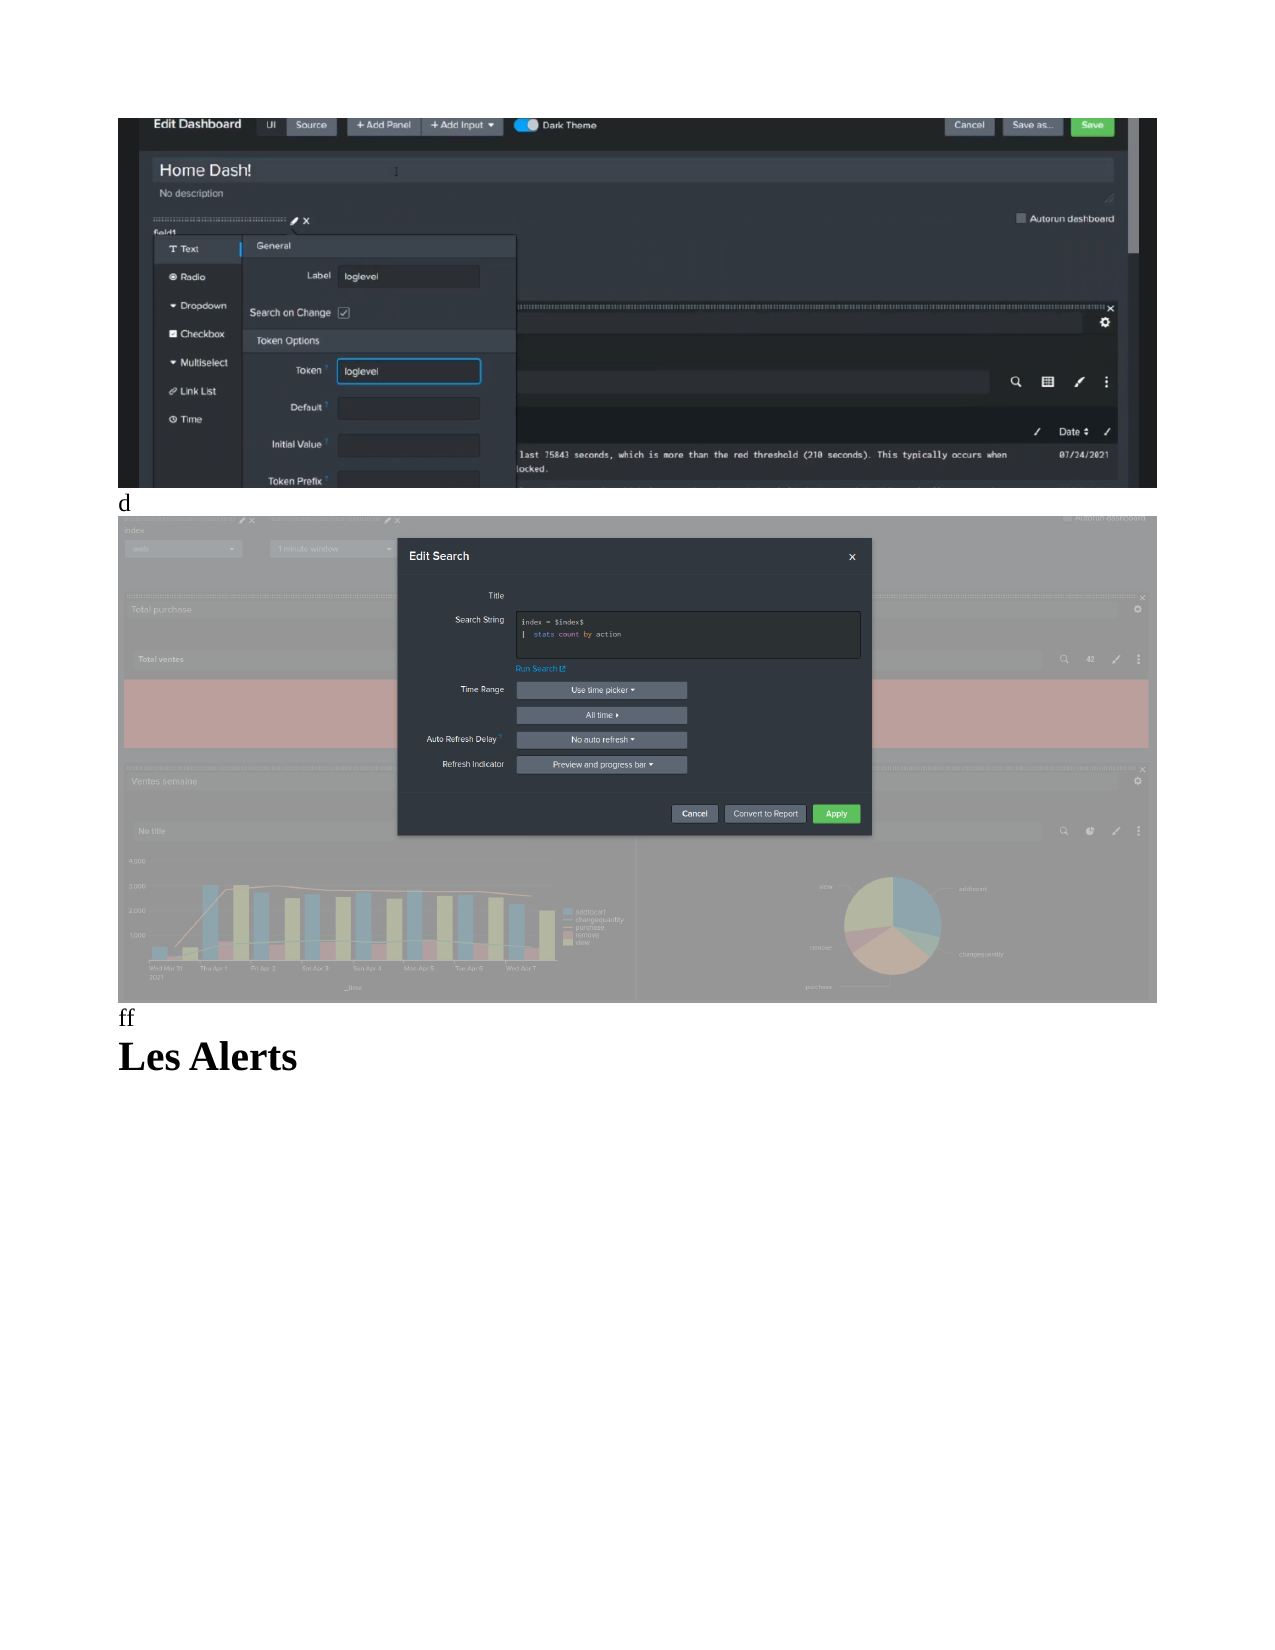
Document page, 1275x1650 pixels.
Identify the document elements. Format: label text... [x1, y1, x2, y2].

text d [118, 488, 1157, 516]
text ff [118, 1003, 1157, 1032]
picture [118, 516, 1157, 1003]
text Les Alerts [118, 1032, 1157, 1080]
picture [118, 118, 1157, 488]
